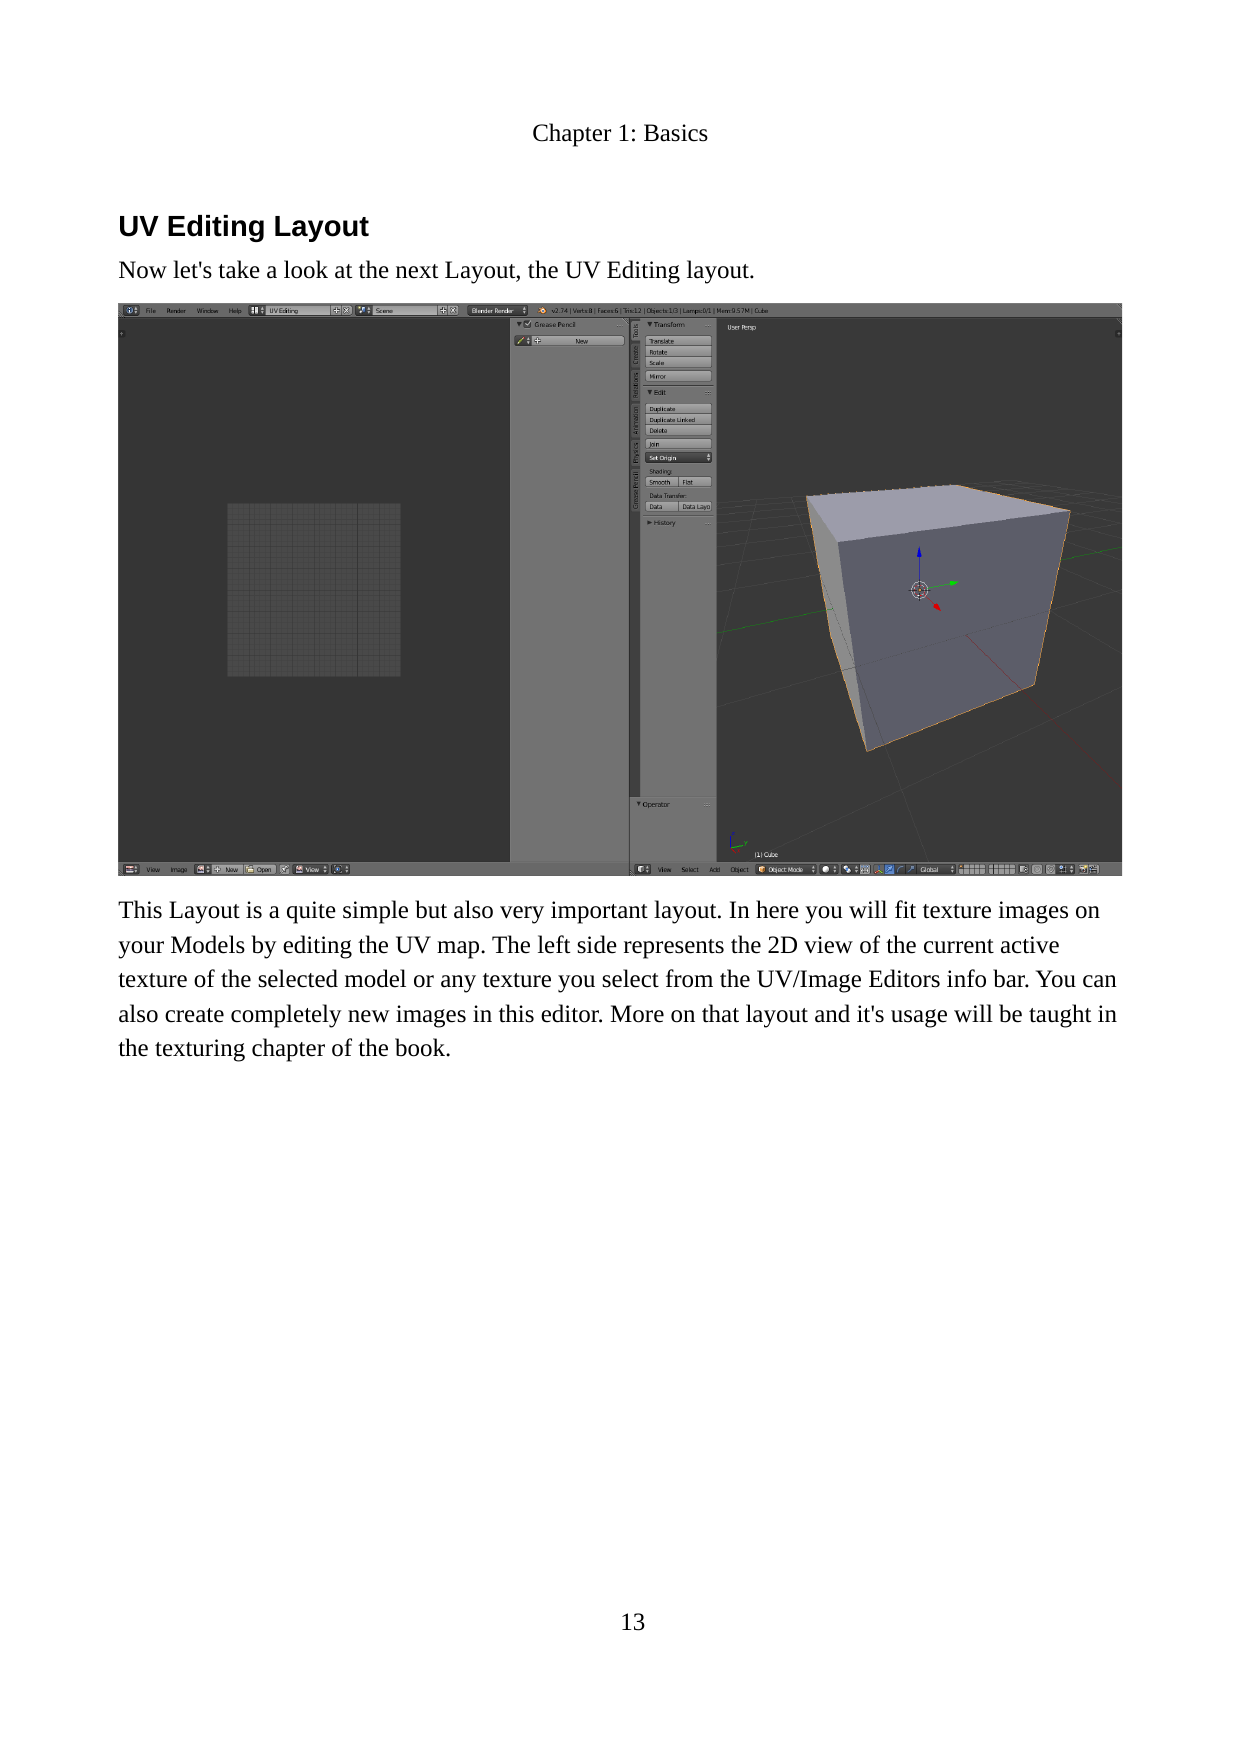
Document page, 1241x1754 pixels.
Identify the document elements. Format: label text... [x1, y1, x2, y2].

subtitle UV Editing Layout [118, 209, 1122, 242]
text Now let's take a look at the next Layout, the UV Editing layout. [118, 255, 1122, 283]
text This Layout is a quite simple but also very important layout. In here you will fit texture images on your Models by editing the UV map. The left side represents the 2D view of the current active texture of the selected model or any texture you select from the UV/Image Editors info bar. You can also create completely new images in this editor. More on that layout and it's usage will be taught in the texturing chapter of the book. [118, 896, 1122, 1062]
picture [118, 303, 1123, 876]
